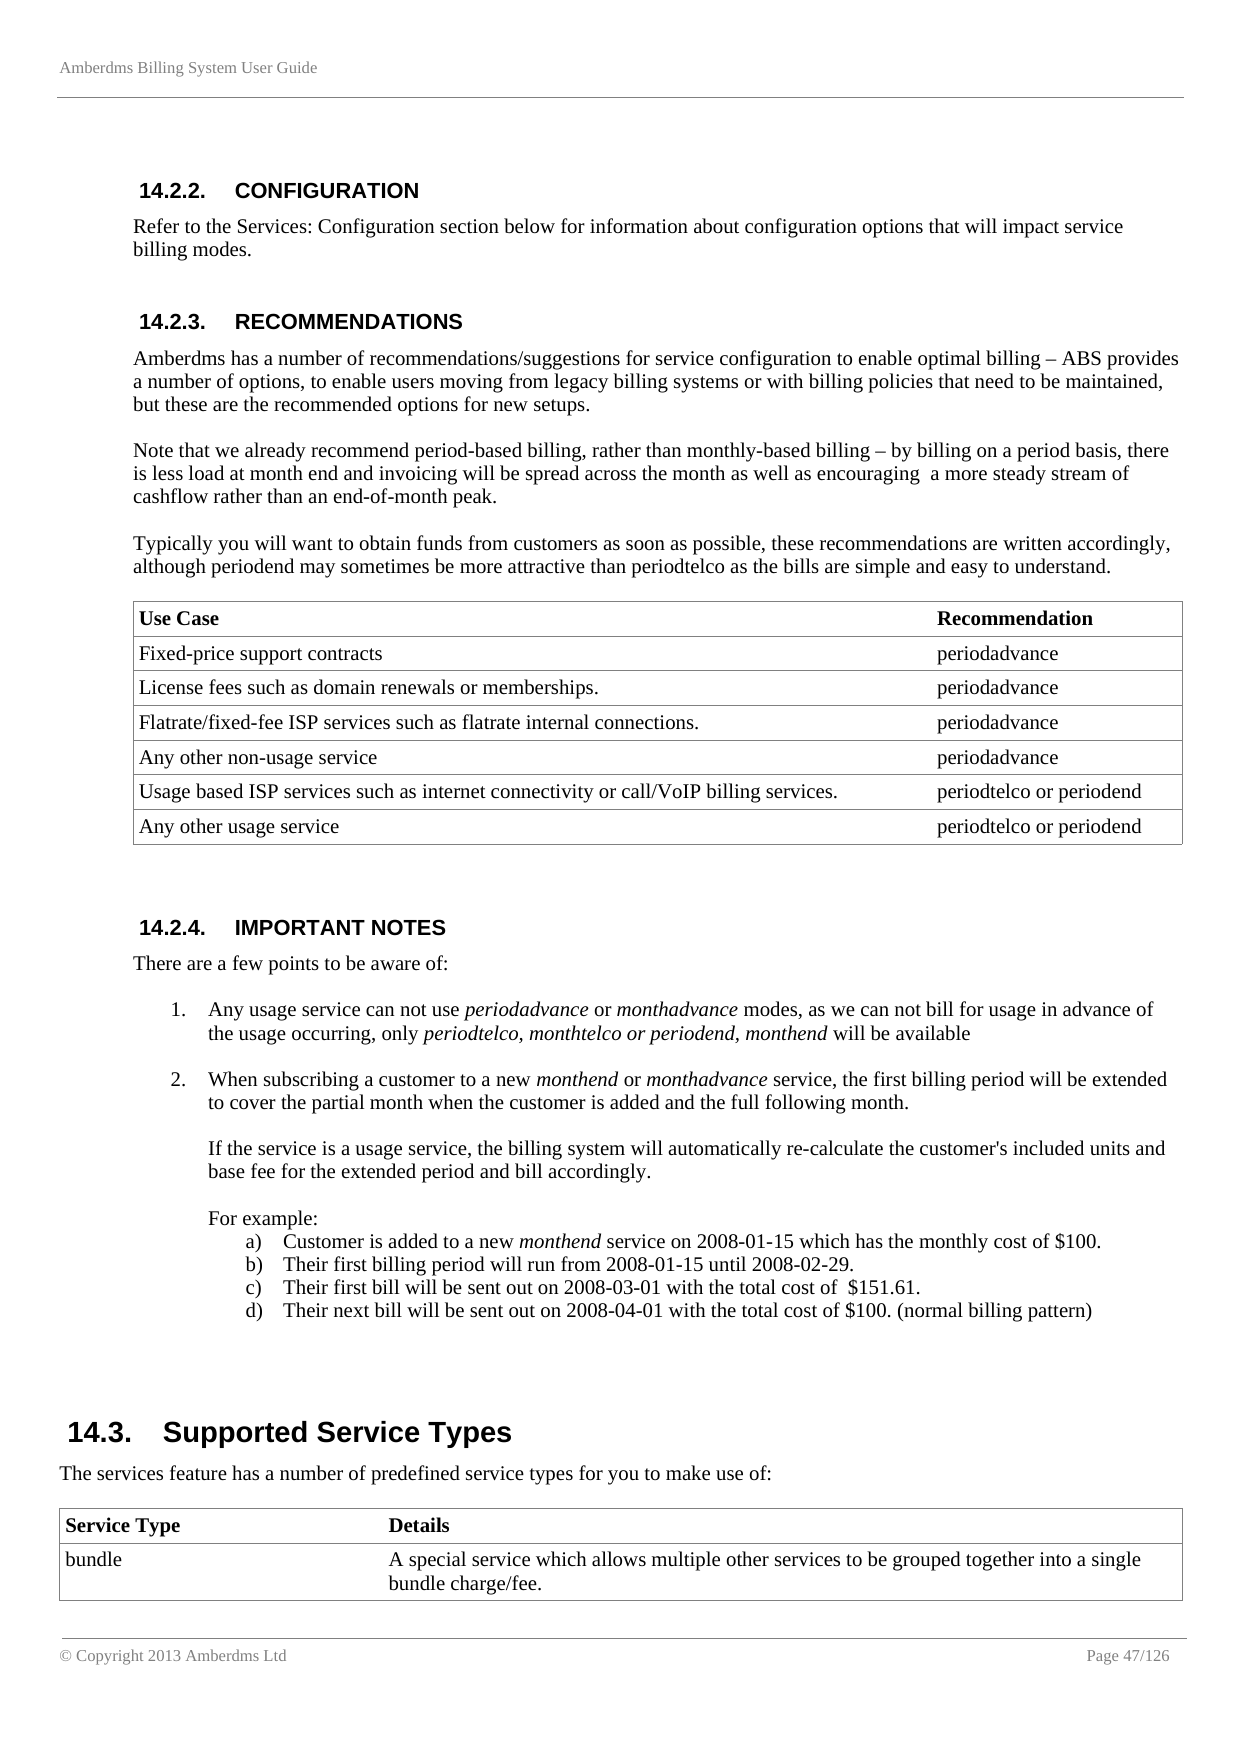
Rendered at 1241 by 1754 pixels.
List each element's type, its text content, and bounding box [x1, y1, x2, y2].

table_cell periodadvance [931, 706, 1182, 740]
list For example: [170, 1206, 1181, 1229]
text Amberdms has a number of recommendations/suggestions for service configuration to enable optimal billing – ABS provides a number of options, to enable users moving from legacy billing systems or with billing policies that need to be maintained, but these are the recommended options for new setups. [133, 347, 1181, 416]
list Their next bill will be sent out on 2008-04-01 with the total cost of $100. (normal billing pattern) [245, 1299, 1181, 1322]
table_cell periodtelco or periodend [931, 775, 1182, 809]
table_cell periodtelco or periodend [931, 810, 1182, 844]
list When subscribing a customer to a new monthend or monthadvance service, the first billing period will be extended to cover the partial month when the customer is added and the full following month. [170, 1068, 1181, 1114]
text There are a few points to be aware of: [133, 952, 1181, 975]
text Typically you will want to obtain funds from customers as soon as possible, these recommendations are written accordingly, although periodend may sometimes be more attractive than periodtelco as the bills are simple and easy to understand. [133, 532, 1181, 578]
table_cell Any other usage service [134, 810, 931, 844]
list Their first billing period will run from 2008-01-15 until 2008-02-29. [245, 1253, 1181, 1276]
table_header Service Type [60, 1509, 383, 1542]
table_cell Flatrate/fixed-fee ISP services such as flatrate internal connections. [134, 706, 931, 740]
table_header Use Case [134, 602, 931, 636]
table_cell Any other non-usage service [134, 741, 931, 774]
table_cell periodadvance [931, 741, 1182, 774]
subtitle Configuration [133, 178, 1181, 203]
text The services feature has a number of predefined service types for you to make use of: [59, 1462, 1181, 1485]
table_cell License fees such as domain renewals or memberships. [134, 671, 931, 705]
list Customer is added to a new monthend service on 2008-01-15 which has the monthly cost of $100. [245, 1229, 1181, 1253]
subtitle Supported Service Types [59, 1416, 1181, 1449]
text Note that we already recommend period-based billing, rather than monthly-based billing – by billing on a period basis, there is less load at month end and invoicing will be spread across the month as well as encouraging a more steady stream of cashflow rather than an end-of-month peak. [133, 439, 1181, 508]
table_cell bundle [60, 1544, 383, 1600]
list Their first bill will be sent out on 2008-03-01 with the total cost of $151.61. [245, 1276, 1181, 1299]
table_header Recommendation [931, 602, 1182, 636]
subtitle Recommendations [133, 309, 1181, 334]
text Refer to the Services: Configuration section below for information about configuration options that will impact service billing modes. [133, 215, 1181, 261]
table_cell Fixed-price support contracts [134, 637, 931, 670]
list Any usage service can not use periodadvance or monthadvance modes, as we can not bill for usage in advance of the usage occurring, only periodtelco, monthtelco or periodend, monthend will be available [170, 998, 1181, 1044]
subtitle Important Notes [133, 915, 1181, 939]
table_cell periodadvance [931, 671, 1182, 705]
table_cell A special service which allows multiple other services to be grouped together into a single bundle charge/fee. [383, 1544, 1182, 1600]
table_header Details [383, 1509, 1182, 1542]
list If the service is a usage service, the billing system will automatically re-calculate the customer's included units and base fee for the extended period and bill accordingly. [170, 1137, 1181, 1183]
table_cell Usage based ISP services such as internet connectivity or call/VoIP billing services. [134, 775, 931, 809]
table_cell periodadvance [931, 637, 1182, 670]
